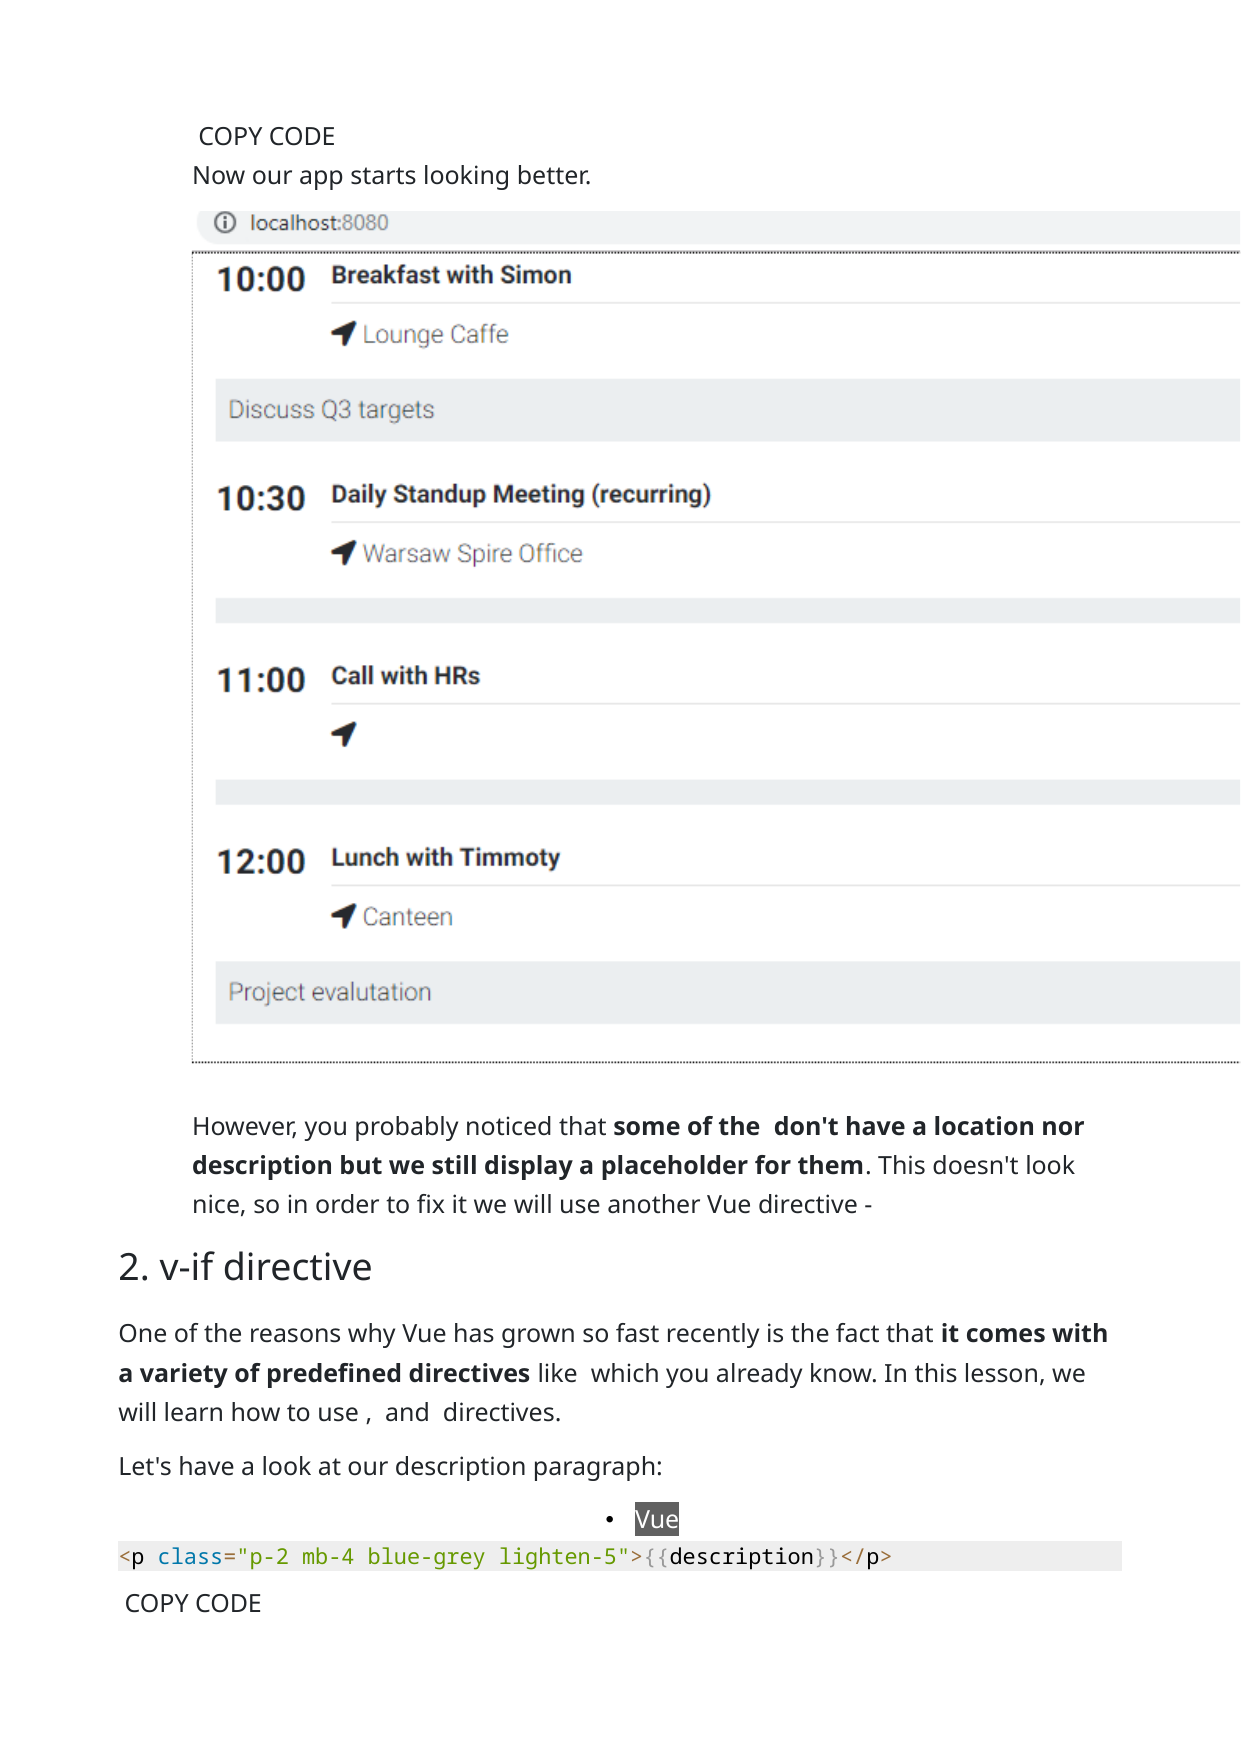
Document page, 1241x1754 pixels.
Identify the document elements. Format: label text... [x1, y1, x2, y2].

subtitle 2. v-if directive [118, 1240, 1122, 1291]
list Now our app starts looking better. [118, 157, 1122, 191]
text Let's have a look at our description paragraph: [118, 1448, 1122, 1482]
picture [191, 211, 1241, 1090]
text One of the reasons why Vue has grown so fast recently is the fact that it comes with a variety of predefined directives like which you already know. In this lesson, we will learn how to use , and directives. [118, 1316, 1122, 1428]
list However, you probably noticed that some of the don't have a location nor description but we still display a placeholder for them. This doesn't look nice, so in order to fix it we will use another Vue directive - [118, 1108, 1122, 1221]
text <p class="p-2 mb-4 blue-grey lighten-5">{{description}}</p> [118, 1541, 1122, 1571]
list COPY CODE [118, 118, 1122, 152]
list Vue [162, 1502, 1122, 1536]
text COPY CODE [118, 1586, 1122, 1620]
